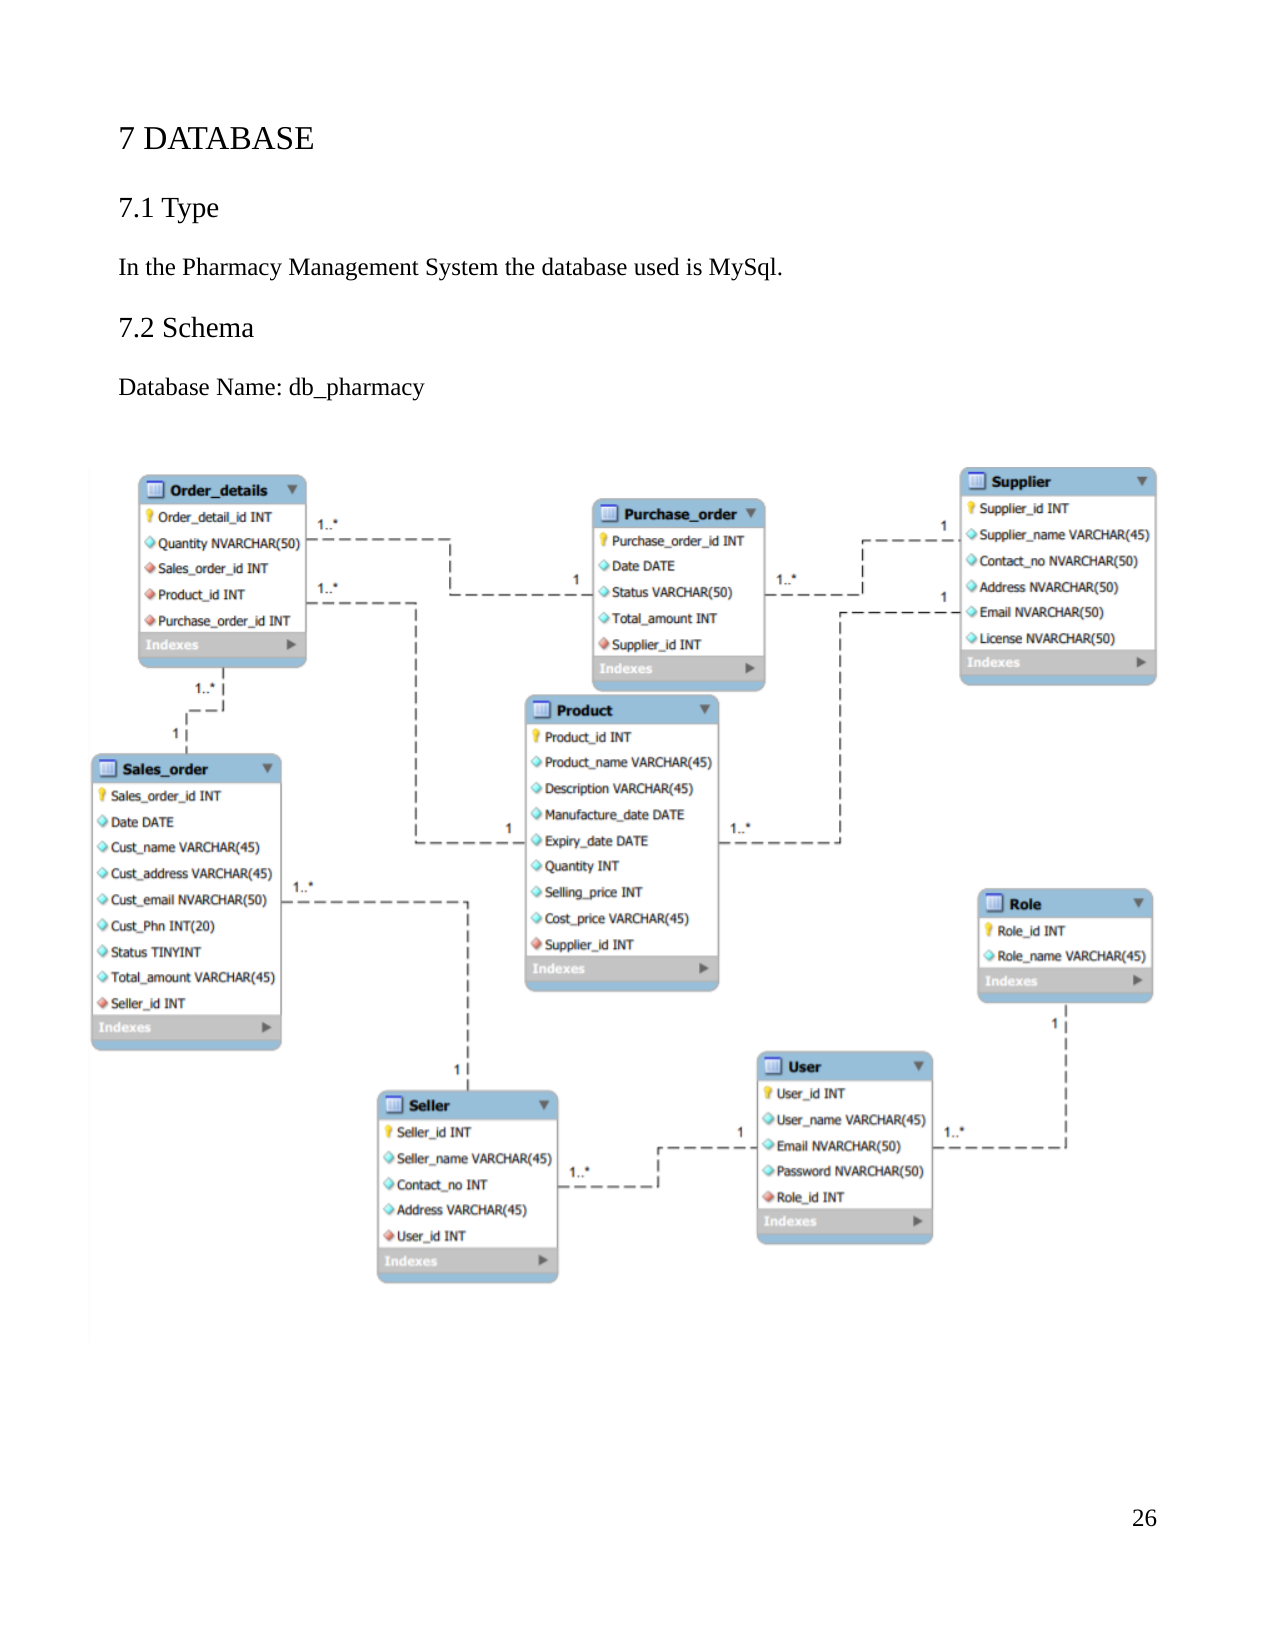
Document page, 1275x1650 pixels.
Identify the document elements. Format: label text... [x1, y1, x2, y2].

text 7.2 Schema [118, 310, 1157, 343]
picture [88, 467, 1187, 1343]
text 7.1 Type [118, 190, 1157, 223]
text Database Name: db_pharmacy [118, 372, 1157, 401]
text In the Pharmacy Management System the database used is MySql. [118, 252, 1157, 281]
text 7 DATABASE [118, 118, 1157, 156]
